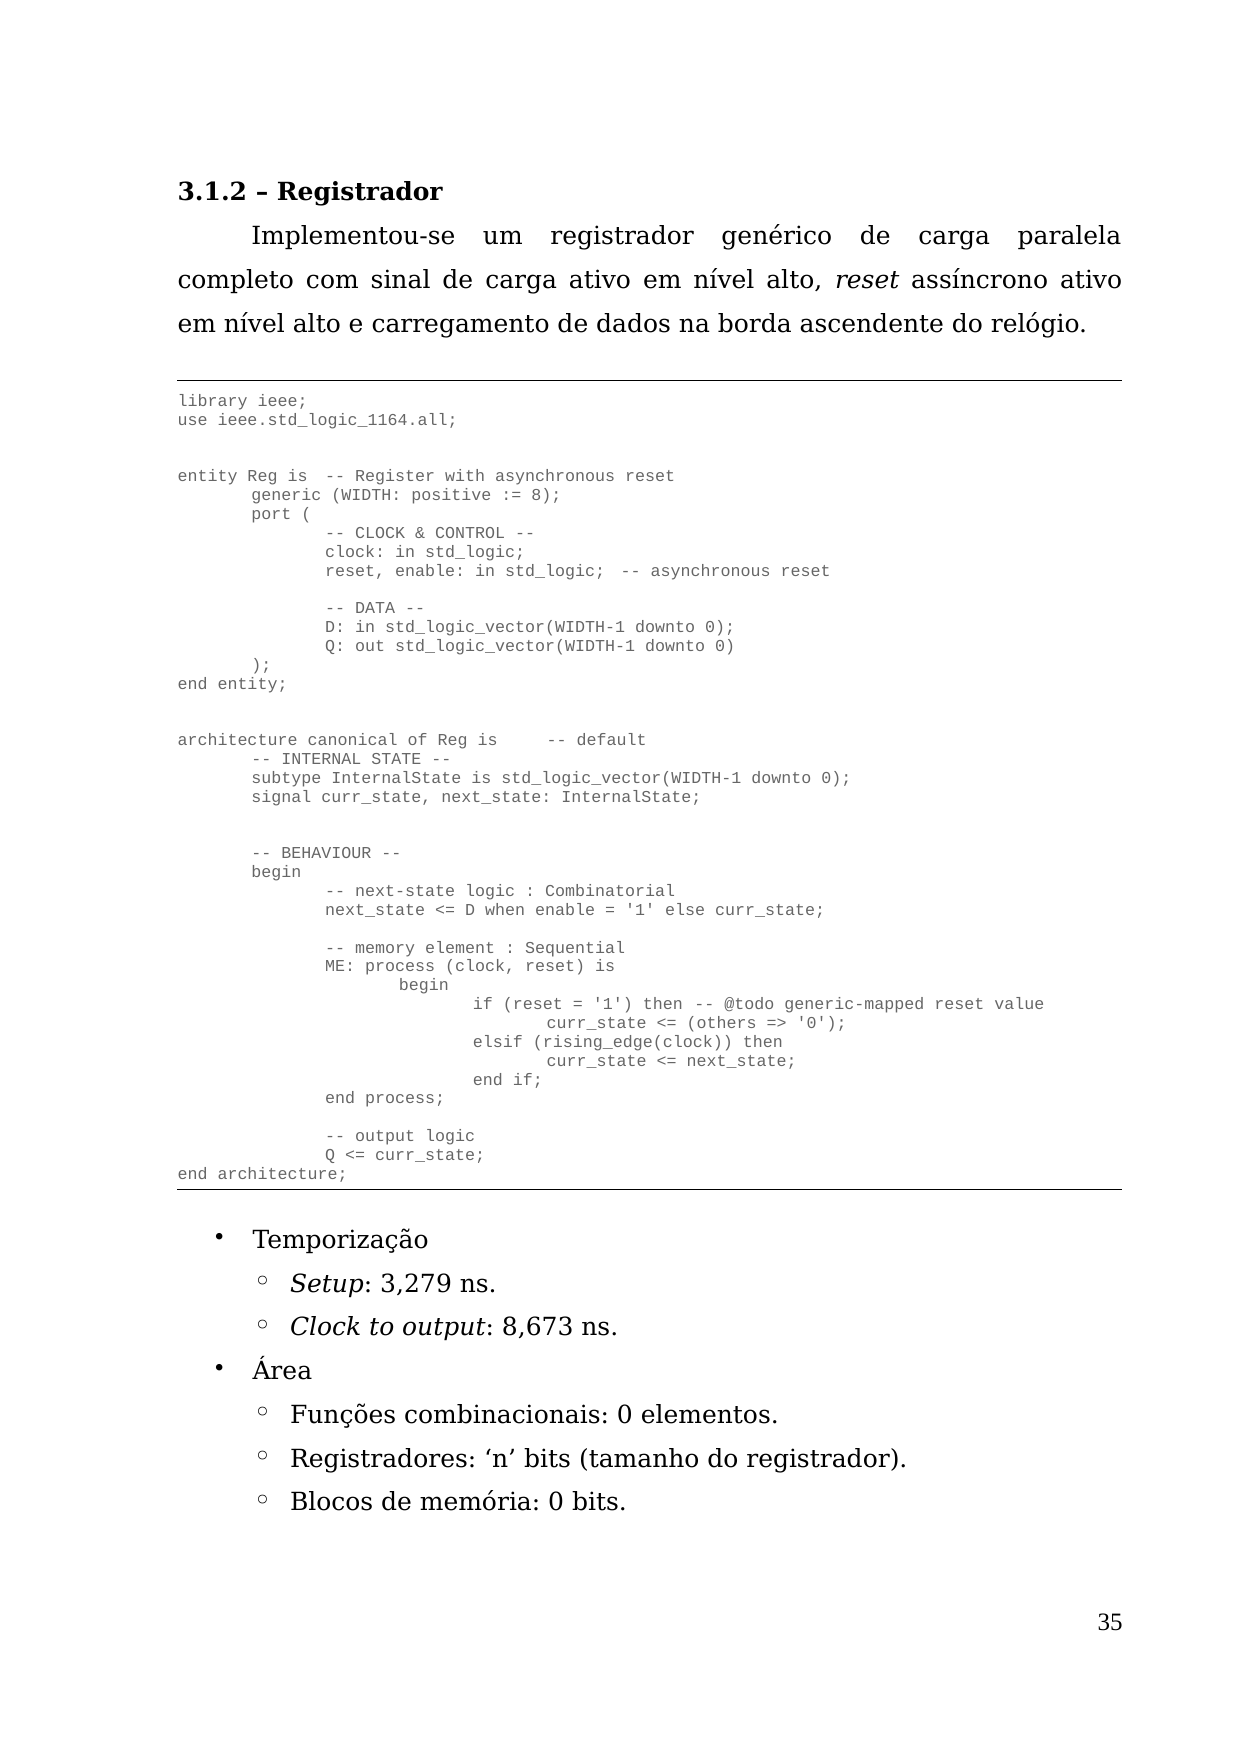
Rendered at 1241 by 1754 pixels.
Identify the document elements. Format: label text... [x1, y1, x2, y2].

list Blocos de memória: 0 bits. [252, 1488, 1122, 1517]
text next_state <= D when enable = '1' else curr_state; [177, 901, 1122, 920]
text curr_state <= next_state; [177, 1052, 1122, 1071]
text end entity; [177, 675, 1122, 694]
list Setup: 3,279 ns. [252, 1269, 1122, 1298]
text Q: out std_logic_vector(WIDTH-1 downto 0) [177, 637, 1122, 656]
text -- DATA -- [177, 600, 1122, 619]
text library ieee; [177, 392, 1122, 411]
text -- CLOCK & CONTROL -- [177, 524, 1122, 543]
text curr_state <= (others => '0'); [177, 1014, 1122, 1033]
list Temporização [215, 1225, 1122, 1254]
text 3.1.2 – Registrador [177, 177, 1122, 207]
text if (reset = '1') then -- @todo generic-mapped reset value [177, 996, 1122, 1014]
text subtype InternalState is std_logic_vector(WIDTH-1 downto 0); [177, 769, 1122, 788]
list Registradores: ‘n’ bits (tamanho do registrador). [252, 1444, 1122, 1473]
text -- INTERNAL STATE -- [177, 751, 1122, 769]
text clock: in std_logic; [177, 543, 1122, 562]
text architecture canonical of Reg is -- default [177, 732, 1122, 751]
text Implementou-se um registrador genérico de carga paralela completo com sinal de carga ativo em nível alto, reset assíncrono ativo em nível alto e carregamento de dados na borda ascendente do relógio. [177, 221, 1122, 338]
text -- BEHAVIOUR -- [177, 845, 1122, 864]
text ME: process (clock, reset) is [177, 958, 1122, 977]
list Área [215, 1356, 1122, 1386]
text -- memory element : Sequential [177, 939, 1122, 958]
text signal curr_state, next_state: InternalState; [177, 788, 1122, 807]
text elsif (rising_edge(clock)) then [177, 1033, 1122, 1052]
text -- output logic [177, 1128, 1122, 1147]
text use ieee.std_logic_1164.all; [177, 411, 1122, 430]
text reset, enable: in std_logic; -- asynchronous reset [177, 562, 1122, 581]
text D: in std_logic_vector(WIDTH-1 downto 0); [177, 619, 1122, 637]
text begin [177, 864, 1122, 883]
text end if; [177, 1071, 1122, 1090]
text Q <= curr_state; [177, 1147, 1122, 1165]
text port ( [177, 506, 1122, 524]
text ); [177, 656, 1122, 675]
text -- next-state logic : Combinatorial [177, 883, 1122, 901]
text end architecture; [177, 1165, 1122, 1189]
list Clock to output: 8,673 ns. [252, 1313, 1122, 1342]
text begin [177, 977, 1122, 996]
list Funções combinacionais: 0 elementos. [252, 1400, 1122, 1429]
text generic (WIDTH: positive := 8); [177, 487, 1122, 506]
text end process; [177, 1090, 1122, 1109]
text entity Reg is -- Register with asynchronous reset [177, 468, 1122, 487]
